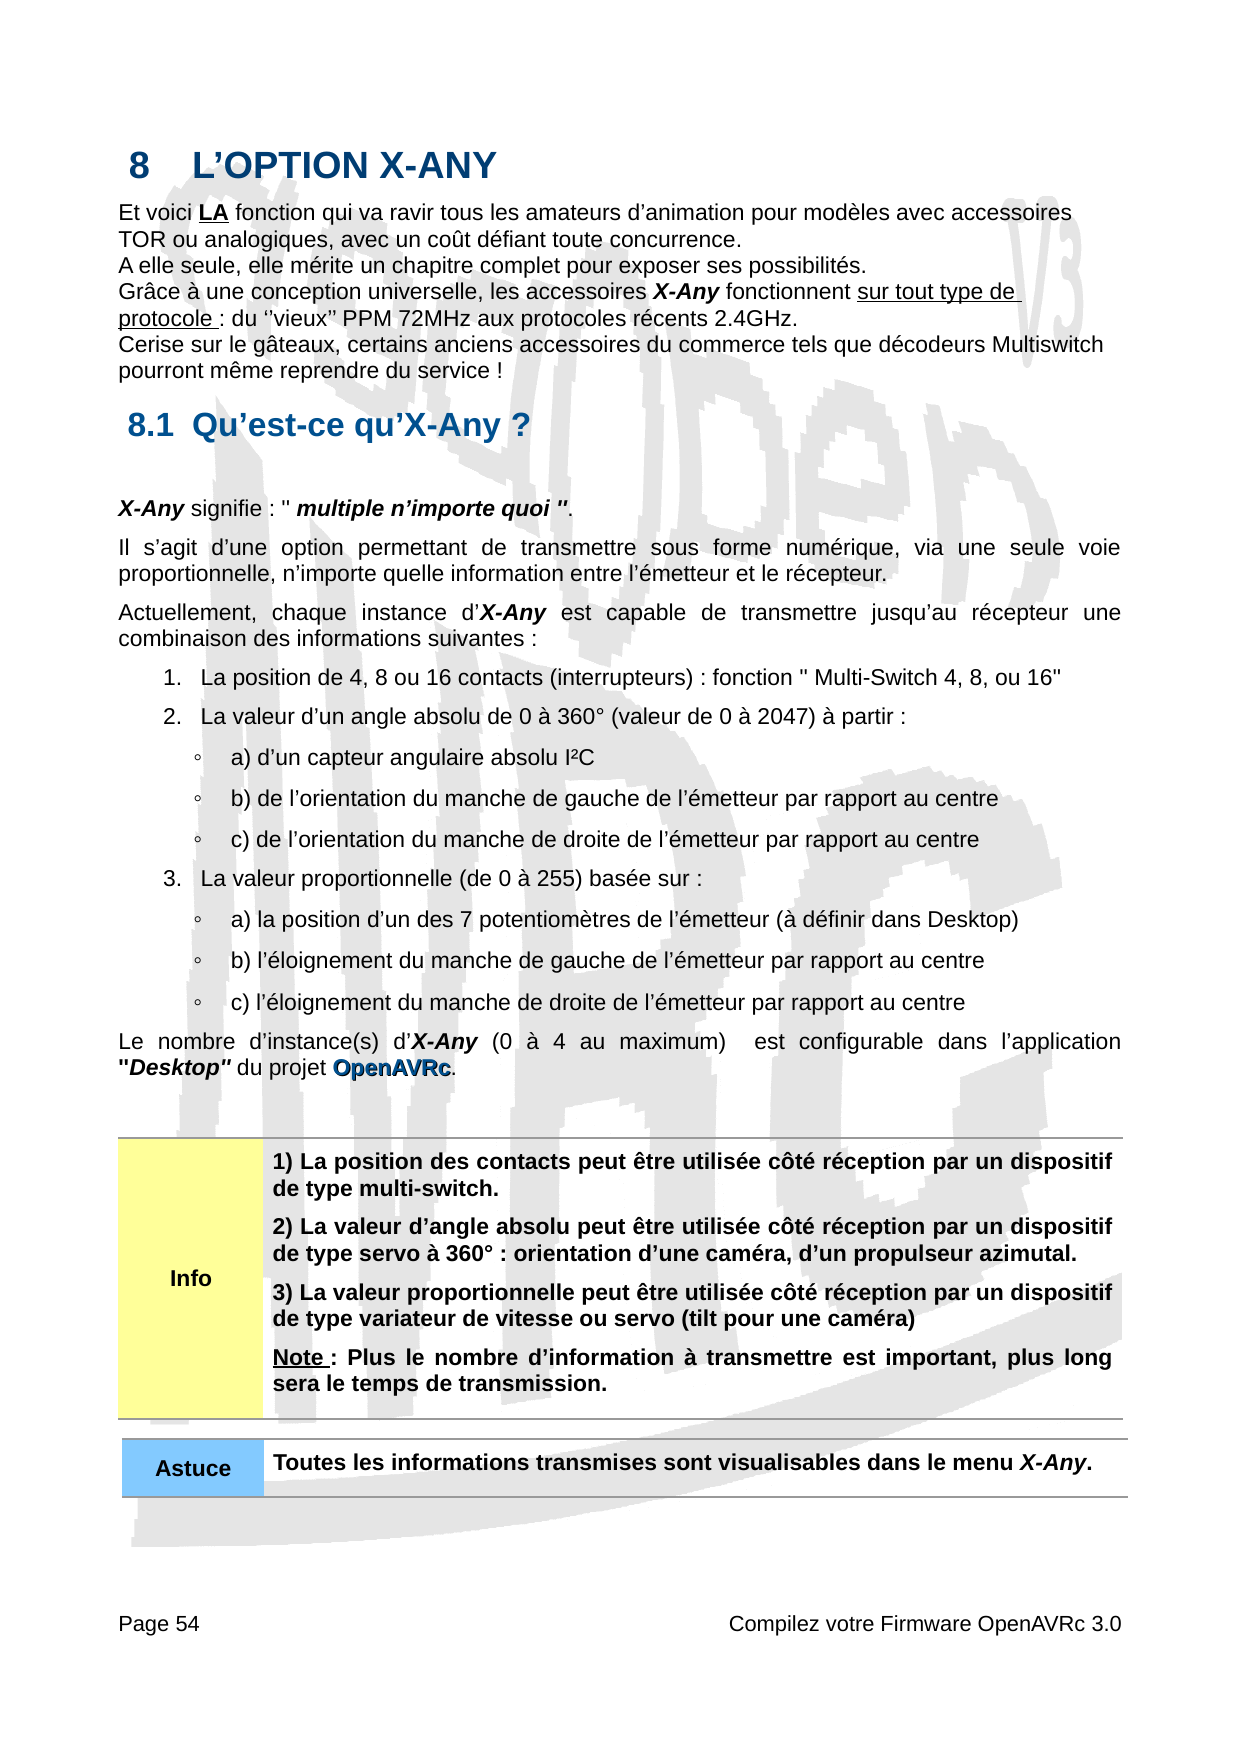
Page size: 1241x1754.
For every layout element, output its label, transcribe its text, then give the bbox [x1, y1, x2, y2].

list c) de l’orientation du manche de droite de l’émetteur par rapport au centre [193, 824, 1122, 853]
list c) l’éloignement du manche de droite de l’émetteur par rapport au centre [193, 987, 1122, 1015]
list La valeur proportionnelle (de 0 à 255) basée sur : [163, 865, 1122, 892]
list a) la position d’un des 7 potentiomètres de l’émetteur (à définir dans Desktop) [193, 904, 1122, 933]
list La position de 4, 8 ou 16 contacts (interrupteurs) : fonction '' Multi-Switch 4, 8, ou 16'' [163, 664, 1122, 690]
list a) d’un capteur angulaire absolu I²C [193, 742, 1122, 770]
subtitle Qu’est-ce qu’X-Any ? [118, 404, 1122, 443]
text Il s’agit d’une option permettant de transmettre sous forme numérique, via une seule voie proportionnelle, n’importe quelle information entre l’émetteur et le récepteur. [118, 533, 1122, 586]
text Et voici LA fonction qui va ravir tous les amateurs d’animation pour modèles avec accessoires TOR ou analogiques, avec un coût défiant toute concurrence. [118, 199, 1122, 252]
table_header Astuce [122, 1440, 264, 1496]
text Actuellement, chaque instance d’X-Any est capable de transmettre jusqu’au récepteur une combinaison des informations suivantes : [118, 599, 1122, 651]
subtitle L’OPTION X-ANY [118, 143, 1122, 187]
table_header Toutes les informations transmises sont visualisables dans le menu X-Any. [264, 1440, 1127, 1496]
table_header 1) La position des contacts peut être utilisée côté réception par un dispositif de type multi-switch. 2) La valeur d’angle absolu peut être utilisée côté réception par un dispositif de type servo à 360° : orientation d’une caméra, d’un propulseur azimutal. 3) La valeur proportionnelle peut être utilisée côté réception par un dispositif de type variateur de vitesse ou servo (tilt pour une caméra) Note : Plus le nombre d’information à transmettre est important, plus long sera le temps de transmission. [264, 1139, 1122, 1418]
text X-Any signifie : '' multiple n’importe quoi ''. [118, 494, 1122, 521]
list b) l’éloignement du manche de gauche de l’émetteur par rapport au centre [193, 945, 1122, 974]
table_header Info [118, 1139, 263, 1418]
list b) de l’orientation du manche de gauche de l’émetteur par rapport au centre [193, 783, 1122, 812]
text A elle seule, elle mérite un chapitre complet pour exposer ses possibilités. [118, 252, 1122, 278]
text Cerise sur le gâteaux, certains anciens accessoires du commerce tels que décodeurs Multiswitch pourront même reprendre du service ! [118, 331, 1122, 384]
list La valeur d’un angle absolu de 0 à 360° (valeur de 0 à 2047) à partir : [163, 703, 1122, 729]
text Grâce à une conception universelle, les accessoires X-Any fonctionnent sur tout type de protocole : du ‘’vieux’’ PPM 72MHz aux protocoles récents 2.4GHz. [118, 278, 1122, 331]
text Le nombre d’instance(s) d’X-Any (0 à 4 au maximum) est configurable dans l’application ''Desktop'' du projet OpenAVRc. [118, 1028, 1122, 1081]
